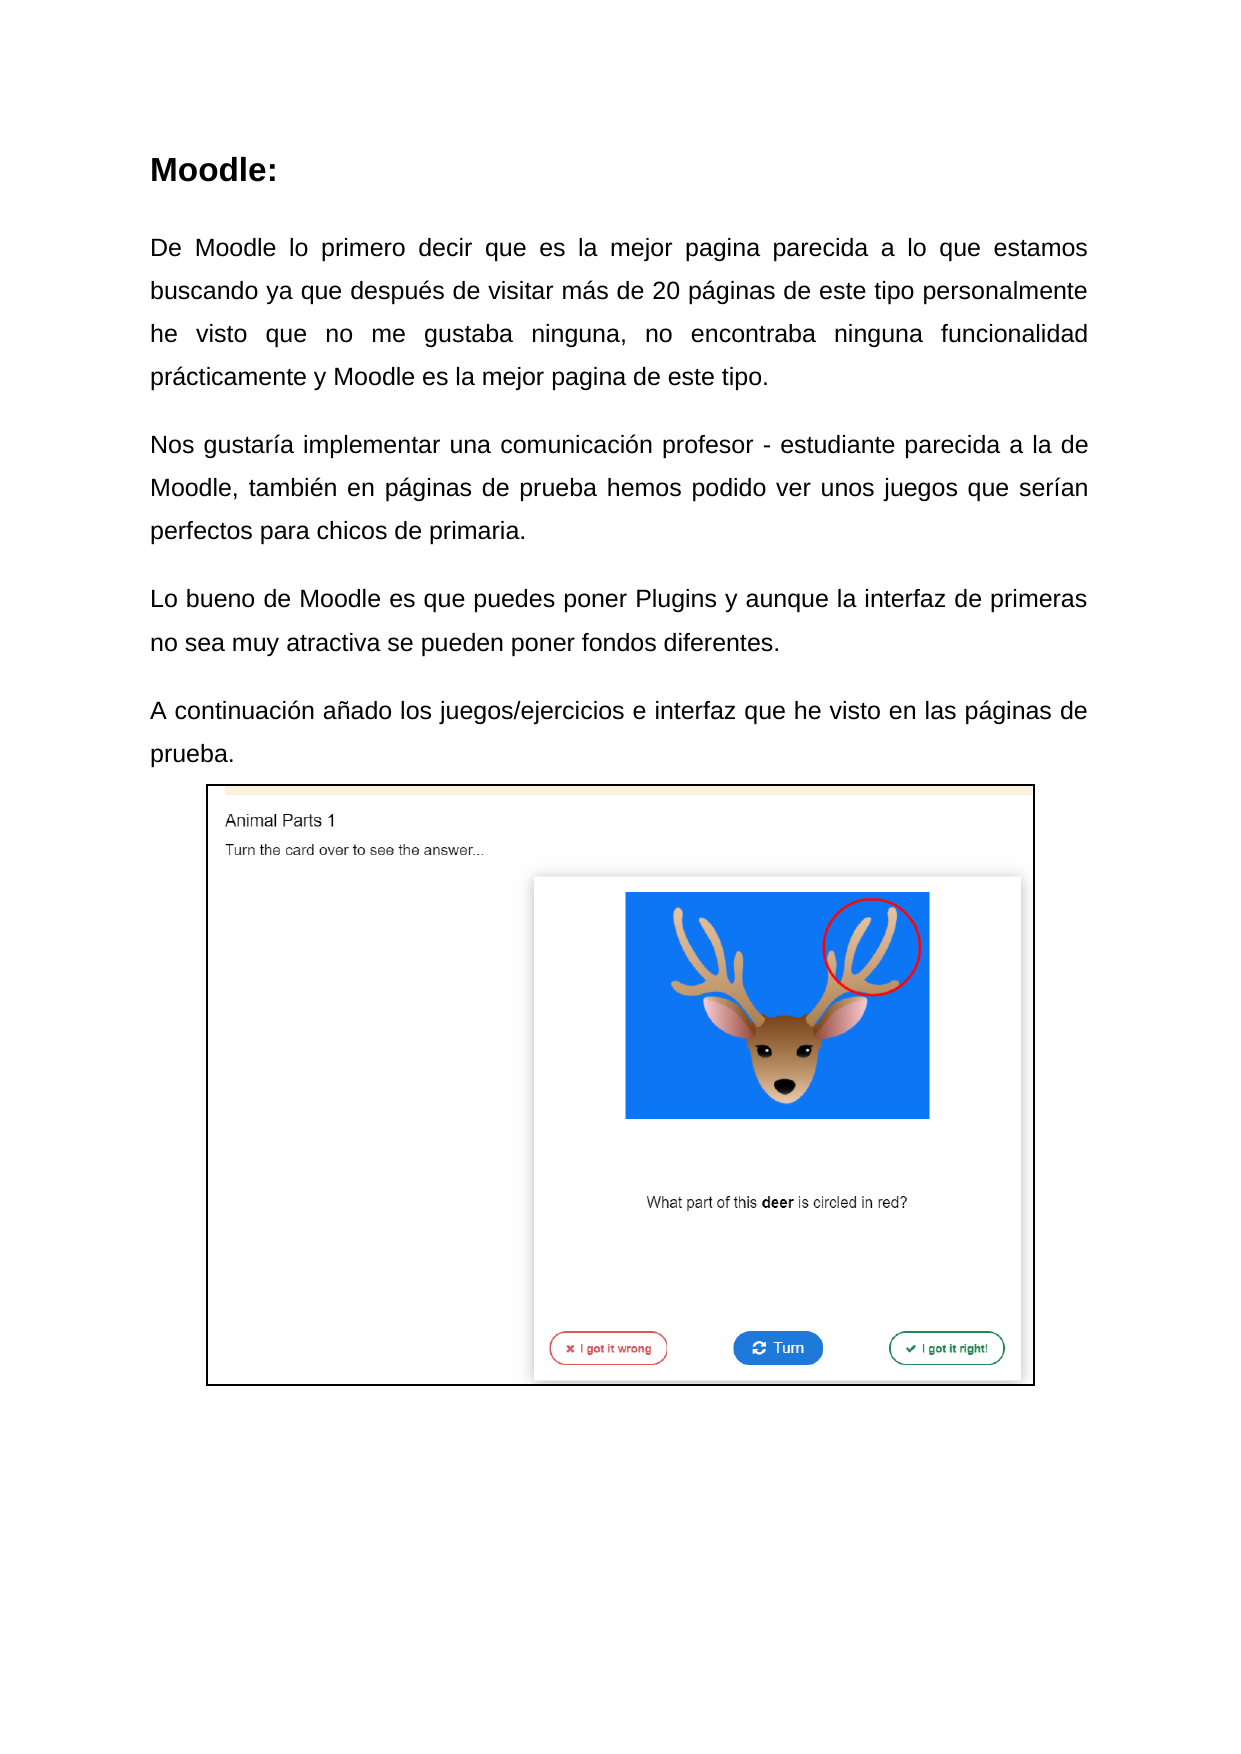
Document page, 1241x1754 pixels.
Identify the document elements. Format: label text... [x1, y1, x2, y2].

picture [208, 786, 1033, 1384]
text Lo bueno de Moodle es que puedes poner Plugins y aunque la interfaz de primeras no sea muy atractiva se pueden poner fondos diferentes. [150, 584, 1090, 656]
text Nos gustaría implementar una comunicación profesor - estudiante parecida a la de Moodle, también en páginas de prueba hemos podido ver unos juegos que serían perfectos para chicos de primaria. [150, 430, 1090, 545]
subtitle Moodle: [150, 150, 1090, 188]
text De Moodle lo primero decir que es la mejor pagina parecida a lo que estamos buscando ya que después de visitar más de 20 páginas de este tipo personalmente he visto que no me gustaba ninguna, no encontraba ninguna funcionalidad prácticamente y Moodle es la mejor pagina de este tipo. [150, 233, 1090, 391]
text A continuación añado los juegos/ejercicios e interfaz que he visto en las páginas de prueba. [150, 696, 1090, 768]
